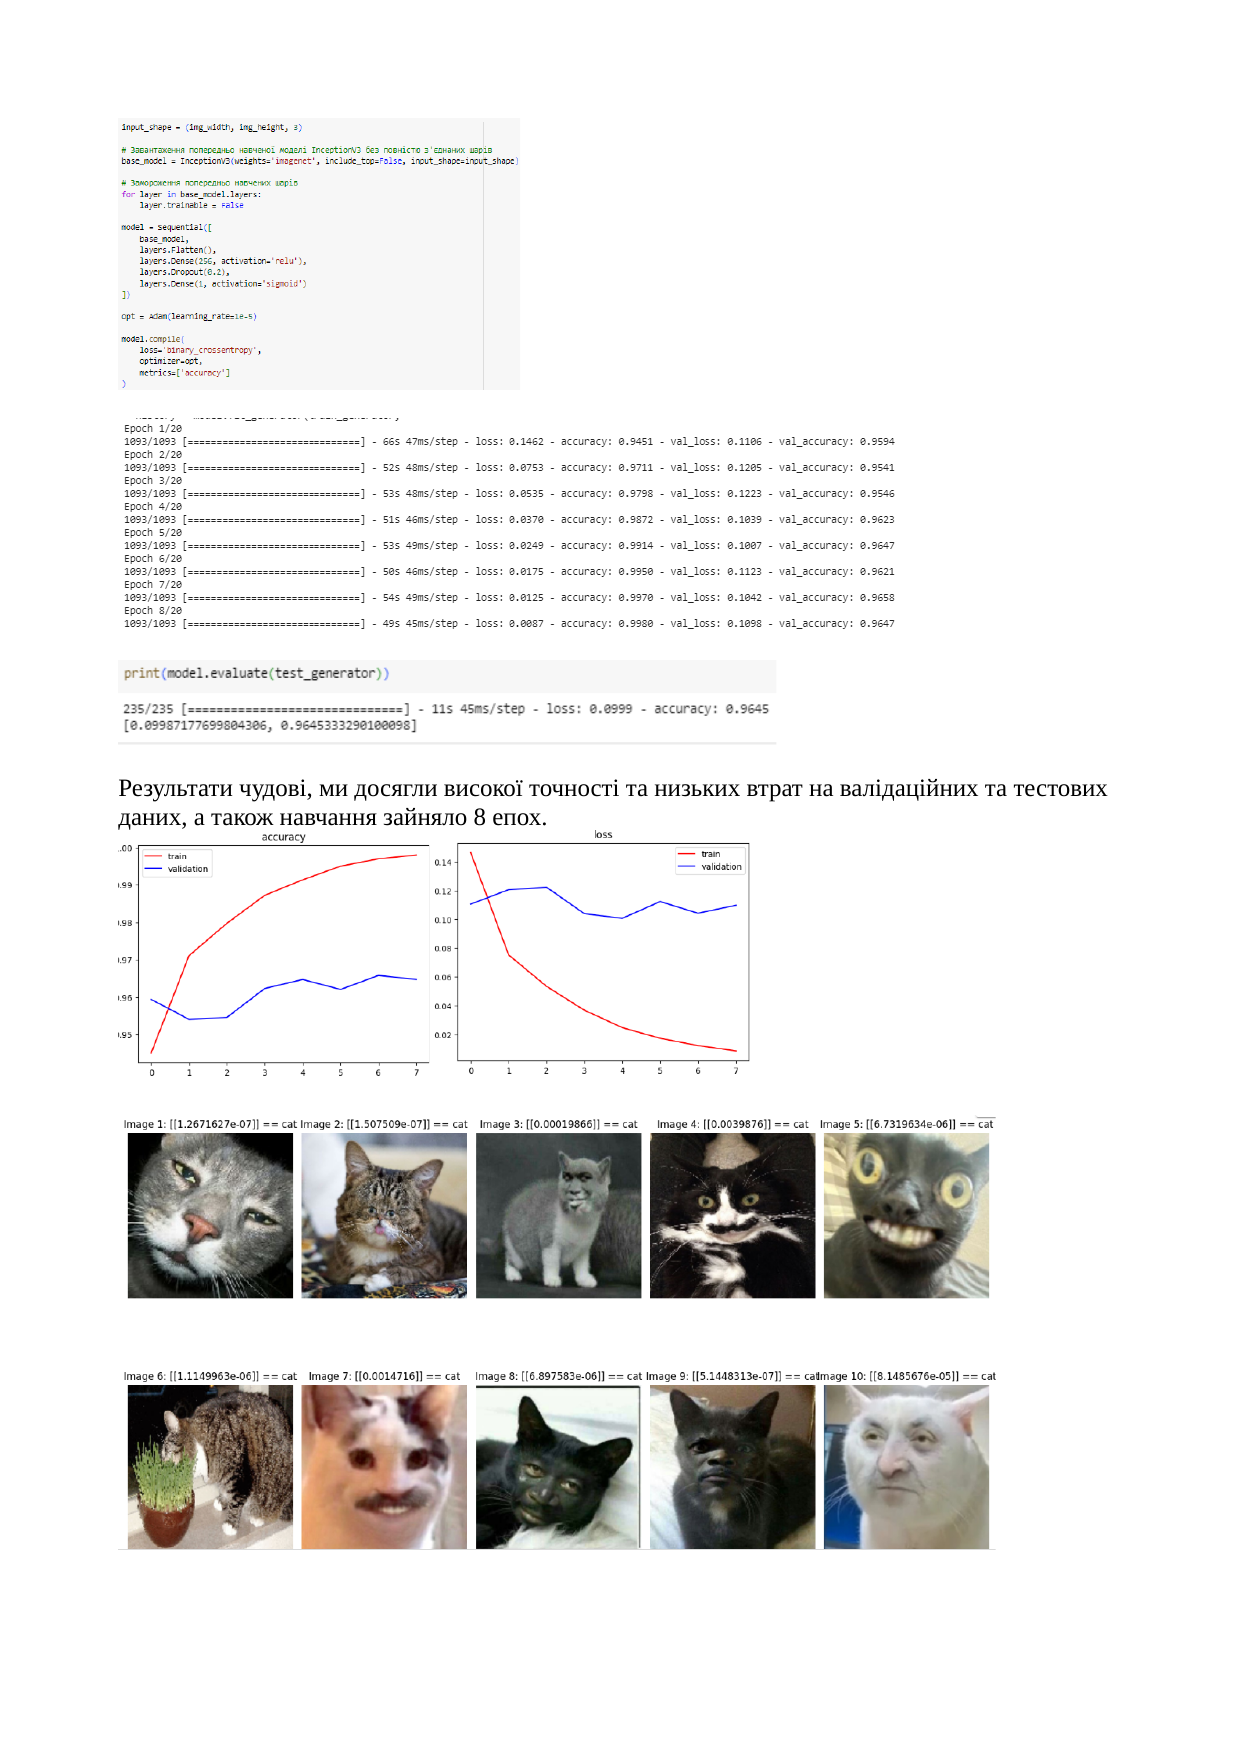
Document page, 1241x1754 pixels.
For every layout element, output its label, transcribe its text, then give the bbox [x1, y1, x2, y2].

picture [118, 660, 777, 745]
picture [118, 118, 521, 390]
picture [118, 418, 902, 632]
picture [118, 1115, 996, 1551]
picture [118, 830, 752, 1087]
text Результати чудові, ми досягли високої точності та низьких втрат на валідаційних та тестових даних, а також навчання зайняло 8 епох. [118, 773, 1122, 831]
